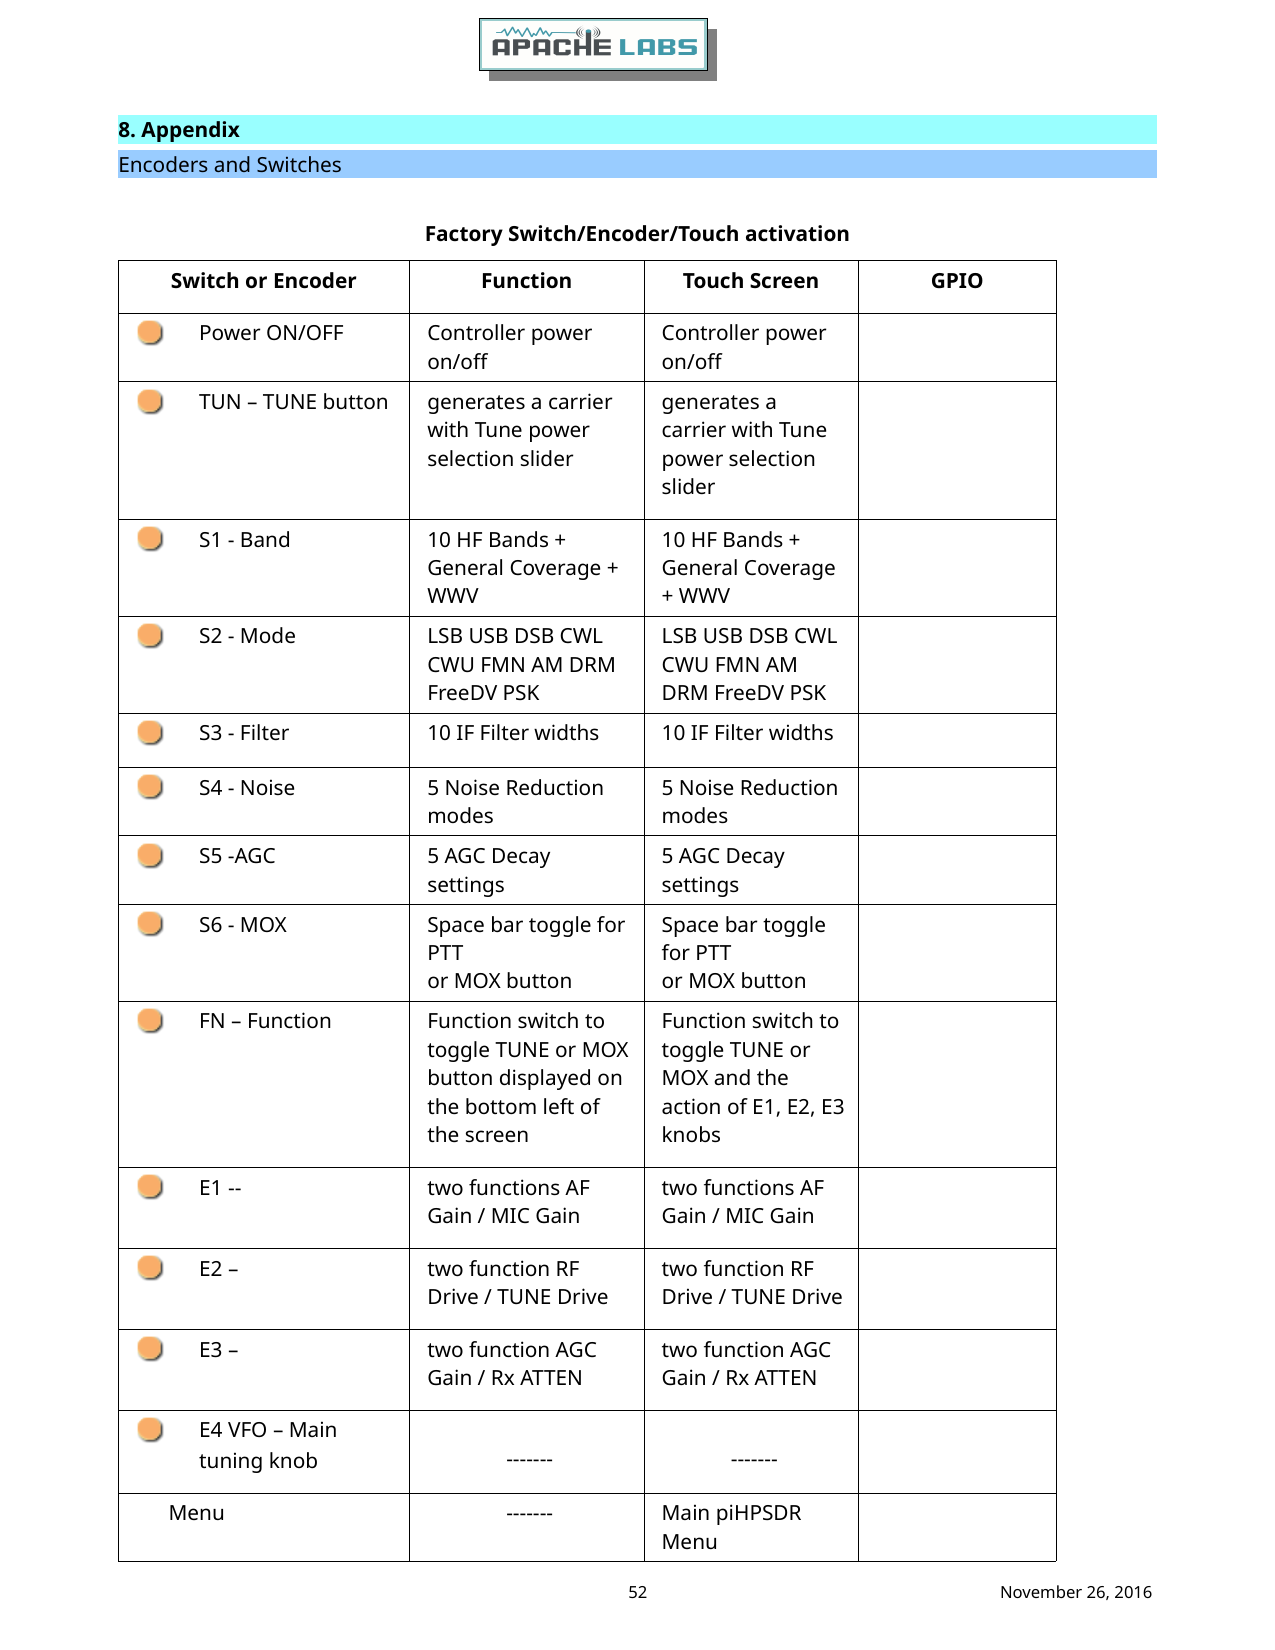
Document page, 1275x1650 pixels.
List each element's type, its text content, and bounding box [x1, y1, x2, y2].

picture [136, 773, 166, 802]
table_cell 5 Noise Reduction modes [410, 768, 644, 835]
table_cell ------- [410, 1494, 644, 1561]
table_cell generates a carrier with Tune power selection slider [410, 382, 644, 519]
subtitle 8. Appendix [245, 115, 1157, 144]
table_cell two functions AF Gain / MIC Gain [410, 1168, 644, 1248]
table_header Touch Screen [645, 261, 858, 313]
table_cell 5 AGC Decay settings [410, 836, 644, 904]
table_cell S5 -AGC [119, 836, 409, 904]
picture [136, 719, 166, 748]
table_cell E3 – [119, 1330, 409, 1410]
table_header GPIO [859, 261, 1056, 313]
table_cell two function AGC Gain / Rx ATTEN [410, 1330, 644, 1410]
table_cell [859, 768, 1056, 835]
table_cell 10 IF Filter widths [645, 714, 858, 767]
table_cell two function RF Drive / TUNE Drive [410, 1249, 644, 1329]
picture [482, 21, 704, 68]
picture [136, 319, 166, 348]
table_cell Main piHPSDR Menu [645, 1494, 858, 1561]
table_cell [859, 836, 1056, 904]
table_cell [859, 314, 1056, 381]
table_cell 5 AGC Decay settings [645, 836, 858, 904]
text Factory Switch/Encoder/Touch activation [118, 219, 1157, 248]
table_cell S1 - Band [119, 520, 409, 616]
picture [136, 622, 166, 651]
table_cell S3 - Filter [119, 714, 409, 767]
table_cell Controller power on/off [410, 314, 644, 381]
table_cell 10 IF Filter widths [410, 714, 644, 767]
table_cell two function AGC Gain / Rx ATTEN [645, 1330, 858, 1410]
table_cell [859, 1330, 1056, 1410]
table_cell two function RF Drive / TUNE Drive [645, 1249, 858, 1329]
table_cell Menu [119, 1494, 409, 1561]
table_cell S2 - Mode [119, 617, 409, 713]
picture [136, 525, 166, 554]
table_cell Space bar toggle for PTT or MOX button [645, 905, 858, 1001]
table_cell S4 - Noise [119, 768, 409, 835]
table_cell [859, 1411, 1056, 1492]
table_cell 10 HF Bands + General Coverage + WWV [645, 520, 858, 616]
table_cell E4 VFO – Main tuning knob [119, 1411, 409, 1492]
table_cell E1 -- [119, 1168, 409, 1248]
table_cell TUN – TUNE button [119, 382, 409, 519]
table_cell Space bar toggle for PTT or MOX button [410, 905, 644, 1001]
table_cell ------- [410, 1411, 644, 1492]
table_header Switch or Encoder [119, 261, 409, 313]
picture [136, 1335, 166, 1364]
picture [136, 388, 166, 417]
table_cell Function switch to toggle TUNE or MOX button displayed on the bottom left of the screen [410, 1002, 644, 1167]
picture [136, 842, 166, 871]
table_cell [859, 905, 1056, 1001]
table_cell FN – Function [119, 1002, 409, 1167]
table_cell generates a carrier with Tune power selection slider [645, 382, 858, 519]
table_cell [859, 1494, 1056, 1561]
table_cell [859, 382, 1056, 519]
table_cell [859, 714, 1056, 767]
picture [136, 1416, 166, 1445]
table_cell Controller power on/off [645, 314, 858, 381]
table_cell [859, 1002, 1056, 1167]
table_header Function [410, 261, 644, 313]
table_cell LSB USB DSB CWL CWU FMN AM DRM FreeDV PSK [645, 617, 858, 713]
table_cell E2 – [119, 1249, 409, 1329]
picture [136, 1007, 166, 1036]
table_cell two functions AF Gain / MIC Gain [645, 1168, 858, 1248]
table_cell [859, 1168, 1056, 1248]
table_cell Function switch to toggle TUNE or MOX and the action of E1, E2, E3 knobs [645, 1002, 858, 1167]
picture [136, 1254, 166, 1283]
picture [136, 910, 166, 939]
table_cell LSB USB DSB CWL CWU FMN AM DRM FreeDV PSK [410, 617, 644, 713]
table_cell [859, 617, 1056, 713]
subtitle Encoders and Switches [118, 150, 1157, 178]
table_cell 5 Noise Reduction modes [645, 768, 858, 835]
table_cell S6 - MOX [119, 905, 409, 1001]
table_cell [859, 1249, 1056, 1329]
table_cell Power ON/OFF [119, 314, 409, 381]
table_cell 10 HF Bands + General Coverage + WWV [410, 520, 644, 616]
picture [136, 1173, 166, 1202]
table_cell ------- [645, 1411, 858, 1492]
table_cell [859, 520, 1056, 616]
